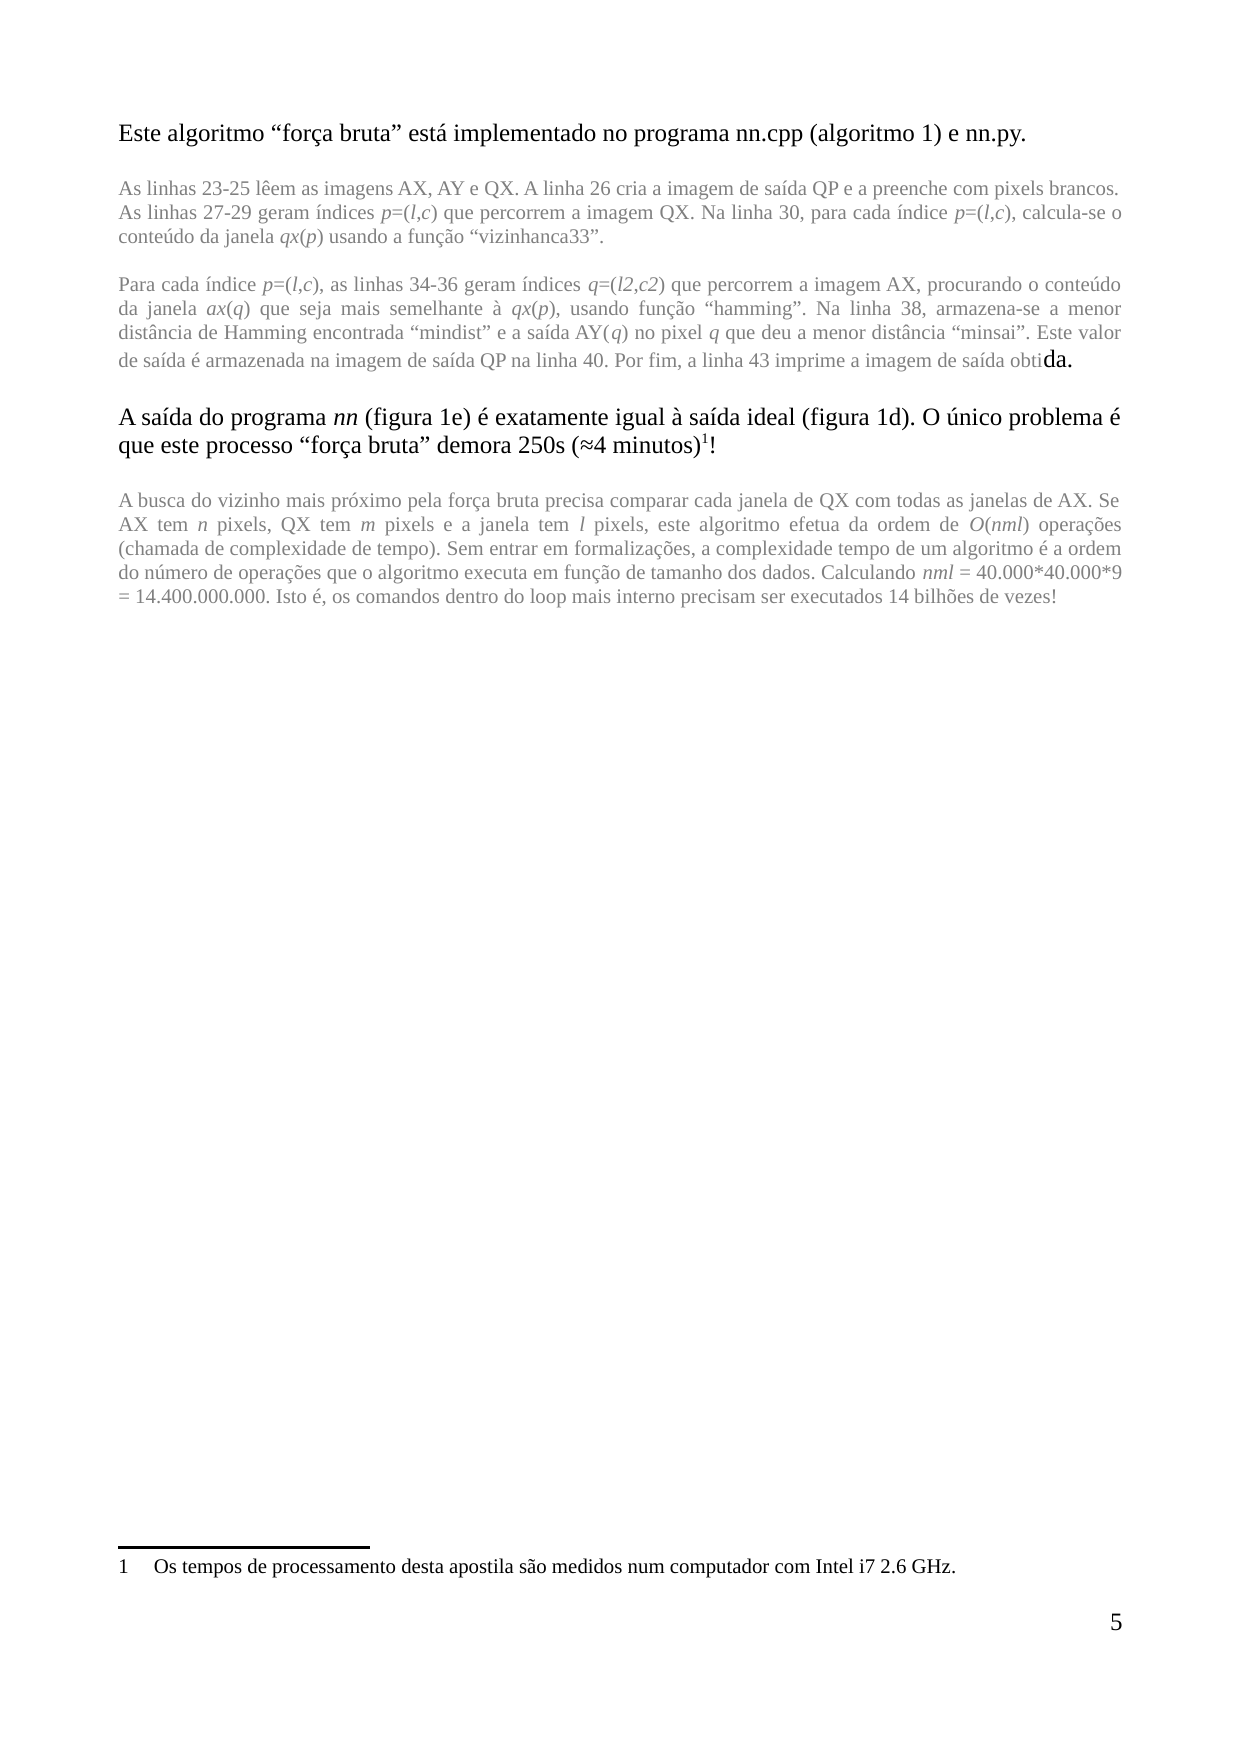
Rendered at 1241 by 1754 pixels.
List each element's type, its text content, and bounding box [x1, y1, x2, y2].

text As linhas 23-25 lêem as imagens AX, AY e QX. A linha 26 cria a imagem de saída QP e a preenche com pixels brancos. As linhas 27-29 geram índices p=(l,c) que percorrem a imagem QX. Na linha 30, para cada índice p=(l,c), calcula-se o conteúdo da janela qx(p) usando a função “vizinhanca33”. [118, 176, 1122, 248]
text Para cada índice p=(l,c), as linhas 34-36 geram índices q=(l2,c2) que percorrem a imagem AX, procurando o conteúdo da janela ax(q) que seja mais semelhante à qx(p), usando função “hamming”. Na linha 38, armazena-se a menor distância de Hamming encontrada “mindist” e a saída AY(q) no pixel q que deu a menor distância “minsai”. Este valor de saída é armazenada na imagem de saída QP na linha 40. Por fim, a linha 43 imprime a imagem de saída obtida. [118, 272, 1122, 373]
text A saída do programa nn (figura 1e) é exatamente igual à saída ideal (figura 1d). O único problema é que este processo “força bruta” demora 250s (≈4 minutos)! [118, 402, 1122, 459]
text A busca do vizinho mais próximo pela força bruta precisa comparar cada janela de QX com todas as janelas de AX. Se AX tem n pixels, QX tem m pixels e a janela tem l pixels, este algoritmo efetua da ordem de O(nml) operações (chamada de complexidade de tempo). Sem entrar em formalizações, a complexidade tempo de um algoritmo é a ordem do número de operações que o algoritmo executa em função de tamanho dos dados. Calculando nml = 40.000*40.000*9 = 14.400.000.000. Isto é, os comandos dentro do loop mais interno precisam ser executados 14 bilhões de vezes! [118, 488, 1122, 608]
text Os tempos de processamento desta apostila são medidos num computador com Intel i7 2.6 GHz. [118, 1553, 1122, 1578]
text Este algoritmo “força bruta” está implementado no programa nn.cpp (algoritmo 1) e nn.py. [118, 118, 1122, 147]
